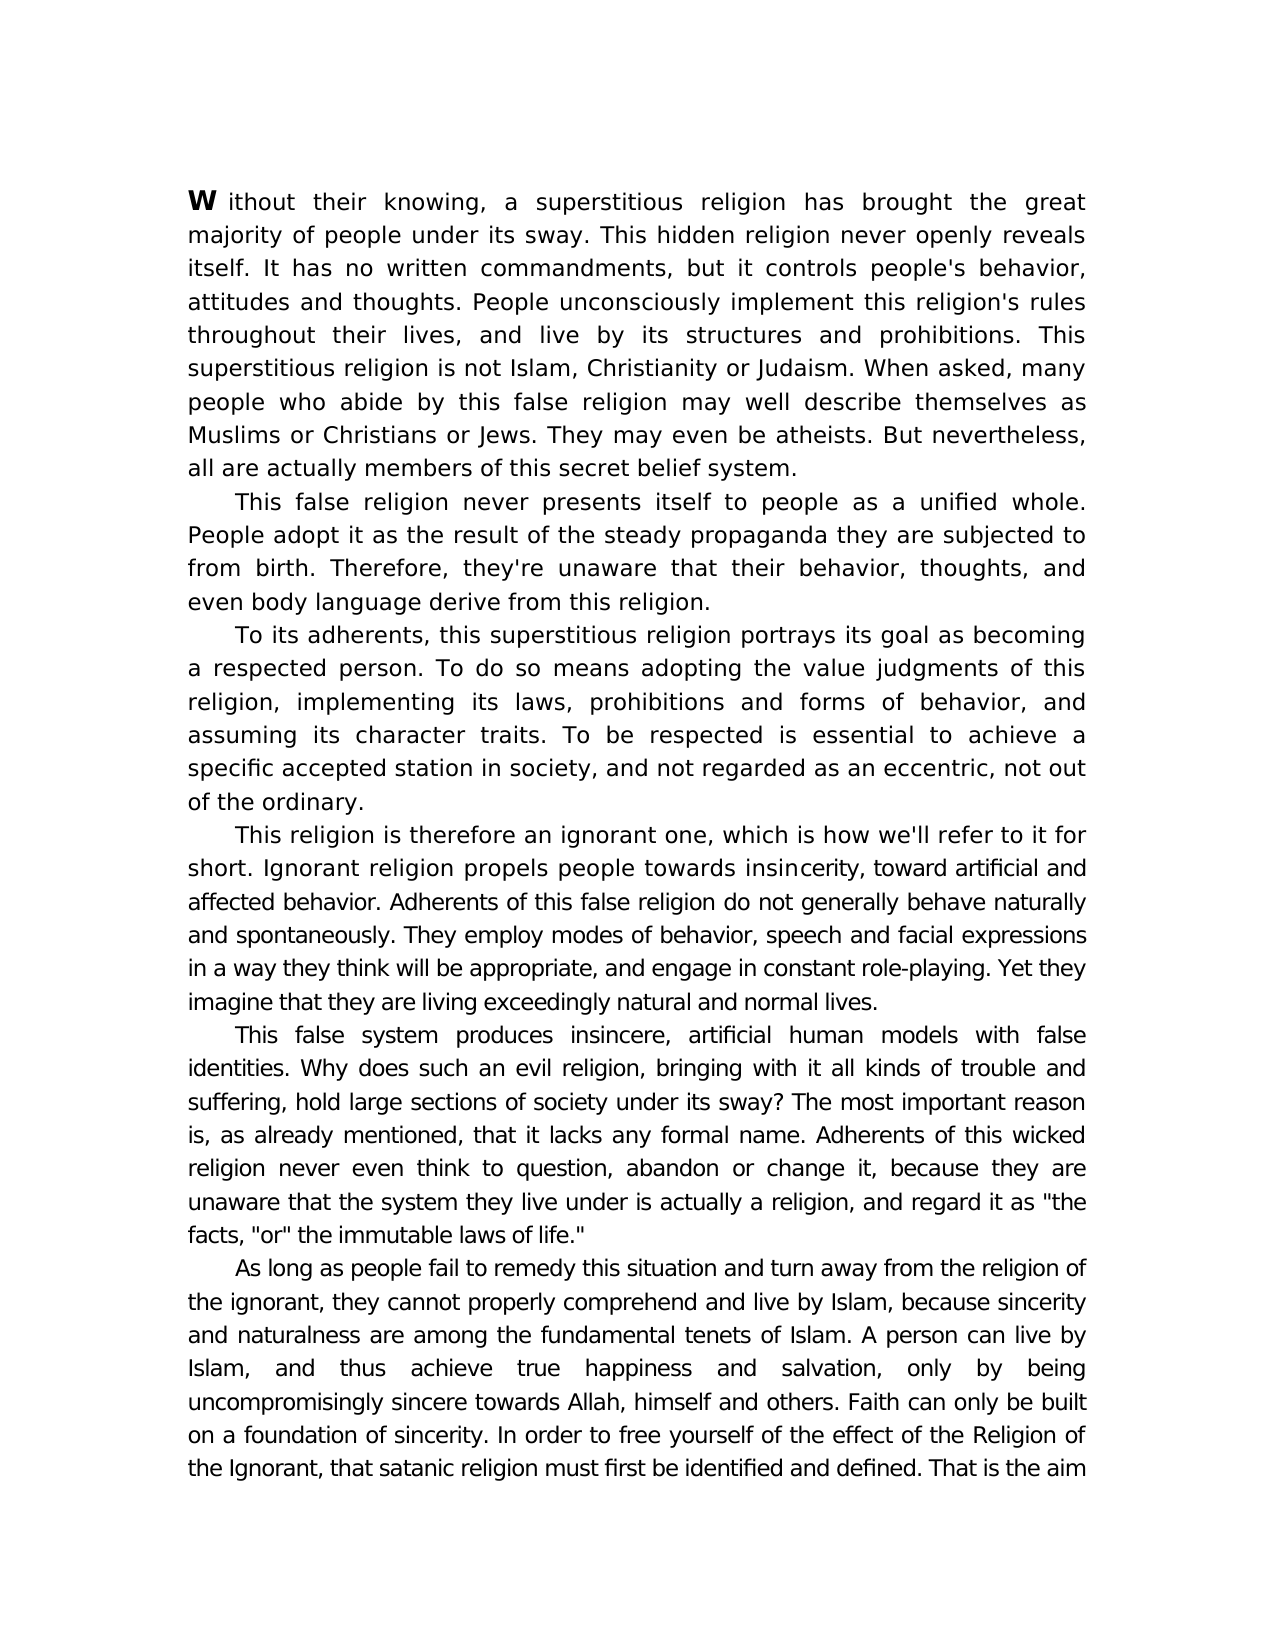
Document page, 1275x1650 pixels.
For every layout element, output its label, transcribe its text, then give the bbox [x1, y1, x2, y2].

text To its adherents, this superstitious religion portrays its goal as becoming a respected person. To do so means adopting the value judgments of this religion, implementing its laws, prohibitions and forms of behavior, and assuming its character traits. To be respected is essential to achieve a specific accepted station in society, and not regarded as an eccentric, not out of the ordinary. [187, 617, 1087, 817]
text This false system produces insincere, artificial human models with false identities. Why does such an evil religion, bringing with it all kinds of trouble and suffering, hold large sections of society under its sway? The most important reason is, as already mentioned, that it lacks any formal name. Adherents of this wicked religion never even think to question, abandon or change it, because they are unaware that the system they live under is actually a religion, and regard it as "the facts, "or" the immutable laws of life." [187, 1017, 1087, 1250]
text This religion is therefore an ignorant one, which is how we'll refer to it for short. Ignorant religion propels people towards insincerity, toward artificial and affected behavior. Adherents of this false religion do not generally behave naturally and spontaneously. They employ modes of behavior, speech and facial expressions in a way they think will be appropriate, and engage in constant role-playing. Yet they imagine that they are living exceedingly natural and normal lives. [187, 817, 1087, 1017]
text As long as people fail to remedy this situation and turn away from the religion of the ignorant, they cannot properly comprehend and live by Islam, because sincerity and naturalness are among the fundamental tenets of Islam. A person can live by Islam, and thus achieve true happiness and salvation, only by being uncompromisingly sincere towards Allah, himself and others. Faith can only be built on a foundation of sincerity. In order to free yourself of the effect of the Religion of the Ignorant, that satanic religion must first be identified and defined. That is the aim [187, 1250, 1087, 1483]
text Without their knowing, a superstitious religion has brought the great majority of people under its sway. This hidden religion never openly reveals itself. It has no written commandments, but it controls people's behavior, attitudes and thoughts. People unconsciously implement this religion's rules throughout their lives, and live by its structures and prohibitions. This superstitious religion is not Islam, Christianity or Judaism. When asked, many people who abide by this false religion may well describe themselves as Muslims or Christians or Jews. They may even be atheists. But nevertheless, all are actually members of this secret belief system. [187, 183, 1087, 483]
text This false religion never presents itself to people as a unified whole. People adopt it as the result of the steady propaganda they are subjected to from birth. Therefore, they're unaware that their behavior, thoughts, and even body language derive from this religion. [187, 483, 1087, 617]
